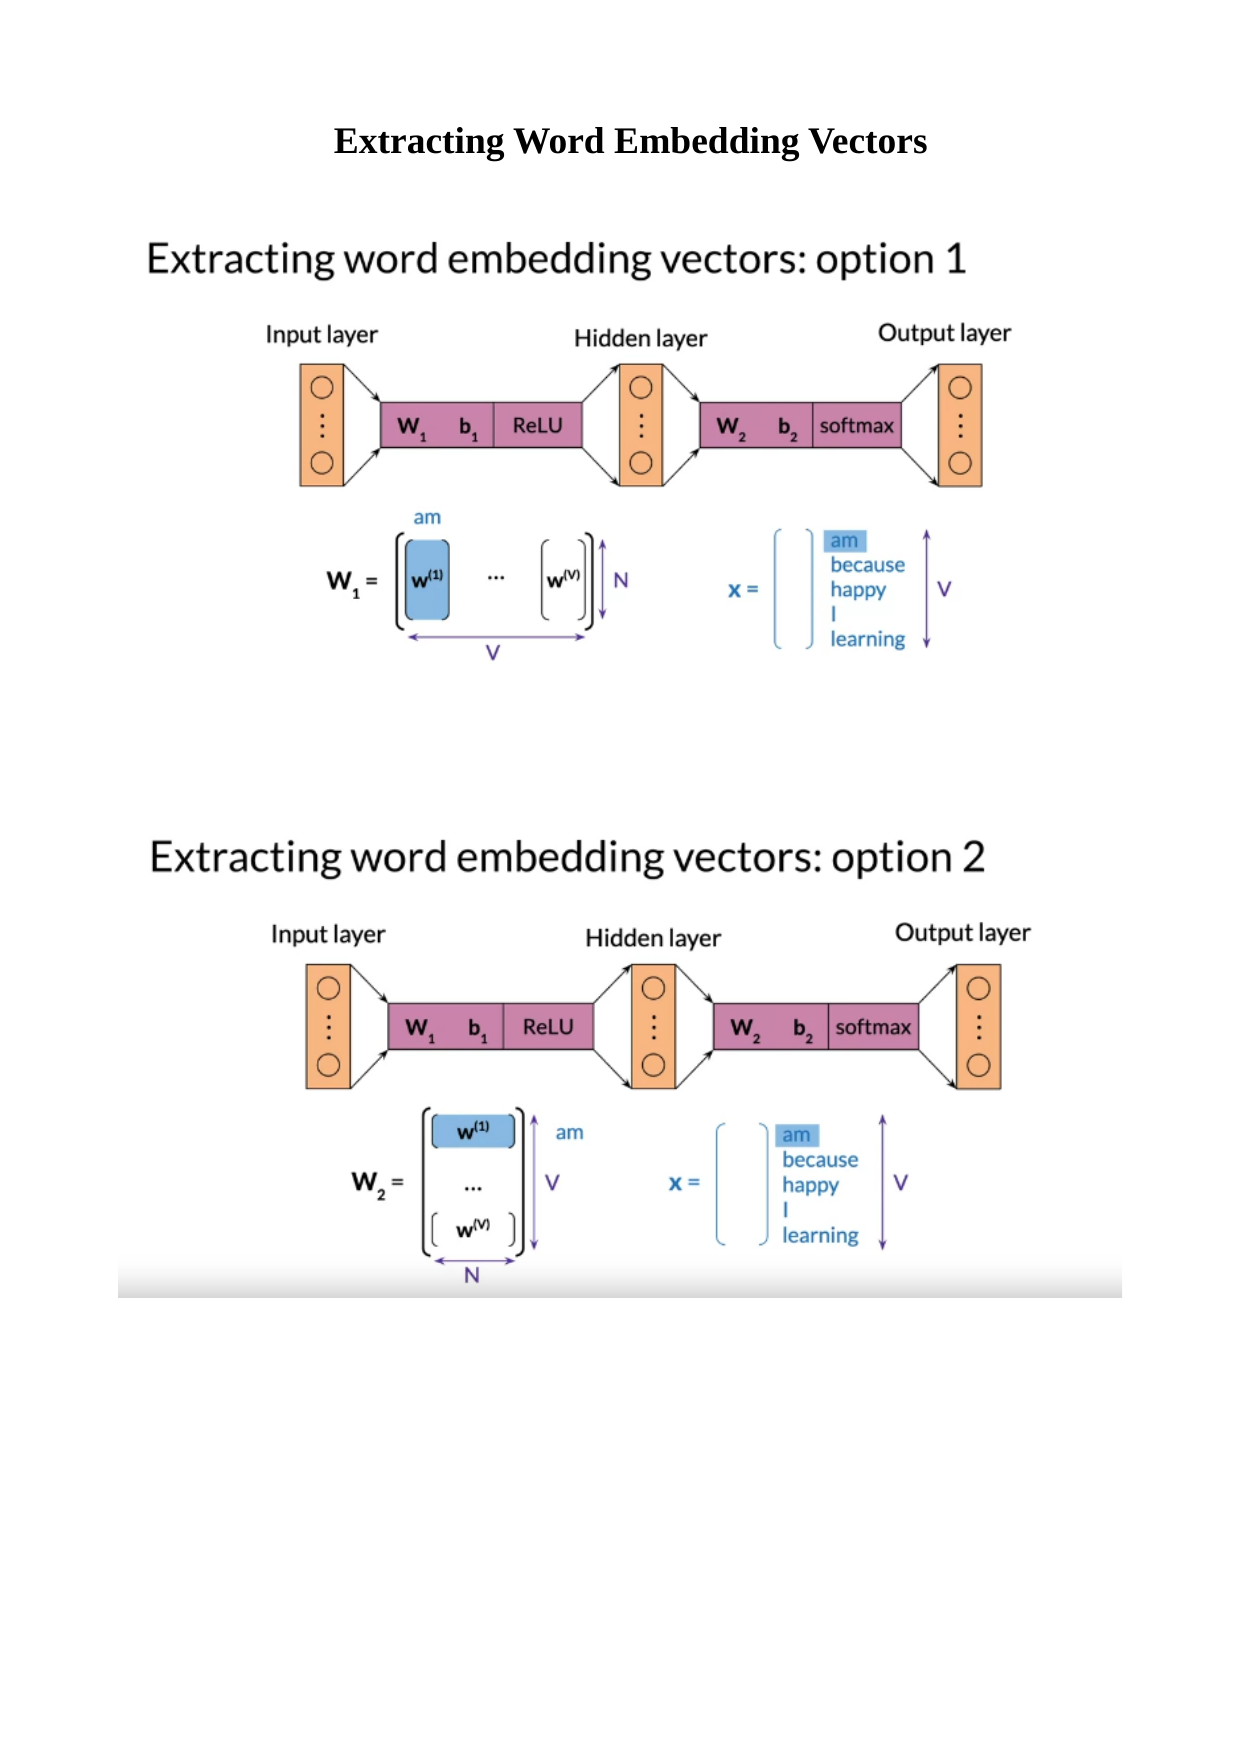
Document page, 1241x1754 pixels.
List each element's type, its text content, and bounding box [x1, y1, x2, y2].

picture [118, 824, 1123, 1298]
picture [118, 221, 1123, 677]
subtitle Extracting Word Embedding Vectors [118, 118, 1122, 161]
